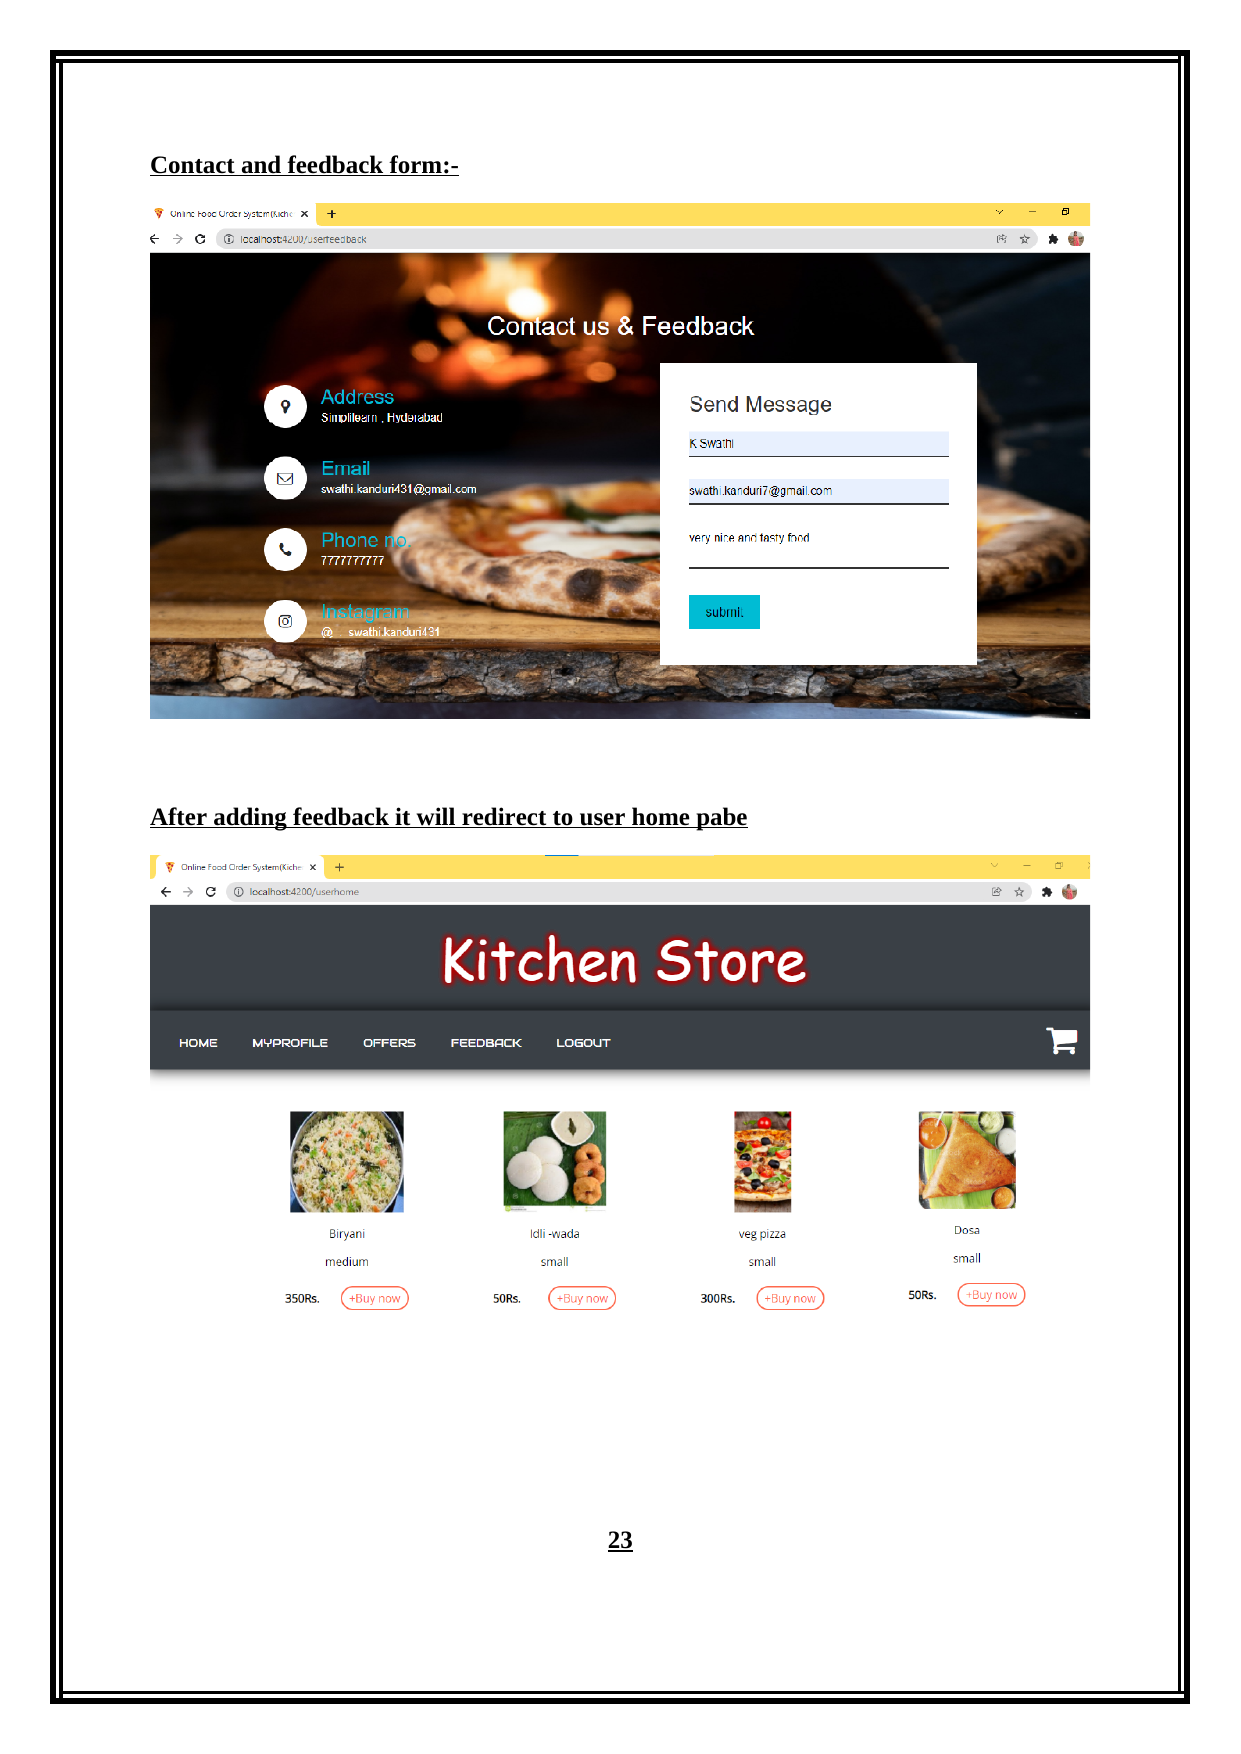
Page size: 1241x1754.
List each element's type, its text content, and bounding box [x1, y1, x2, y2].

text 23 [150, 1525, 1090, 1554]
text Contact and feedback form:- [150, 150, 1090, 179]
picture [150, 855, 1091, 1335]
text After adding feedback it will redirect to user home pabe [150, 802, 1090, 831]
picture [150, 203, 1091, 719]
